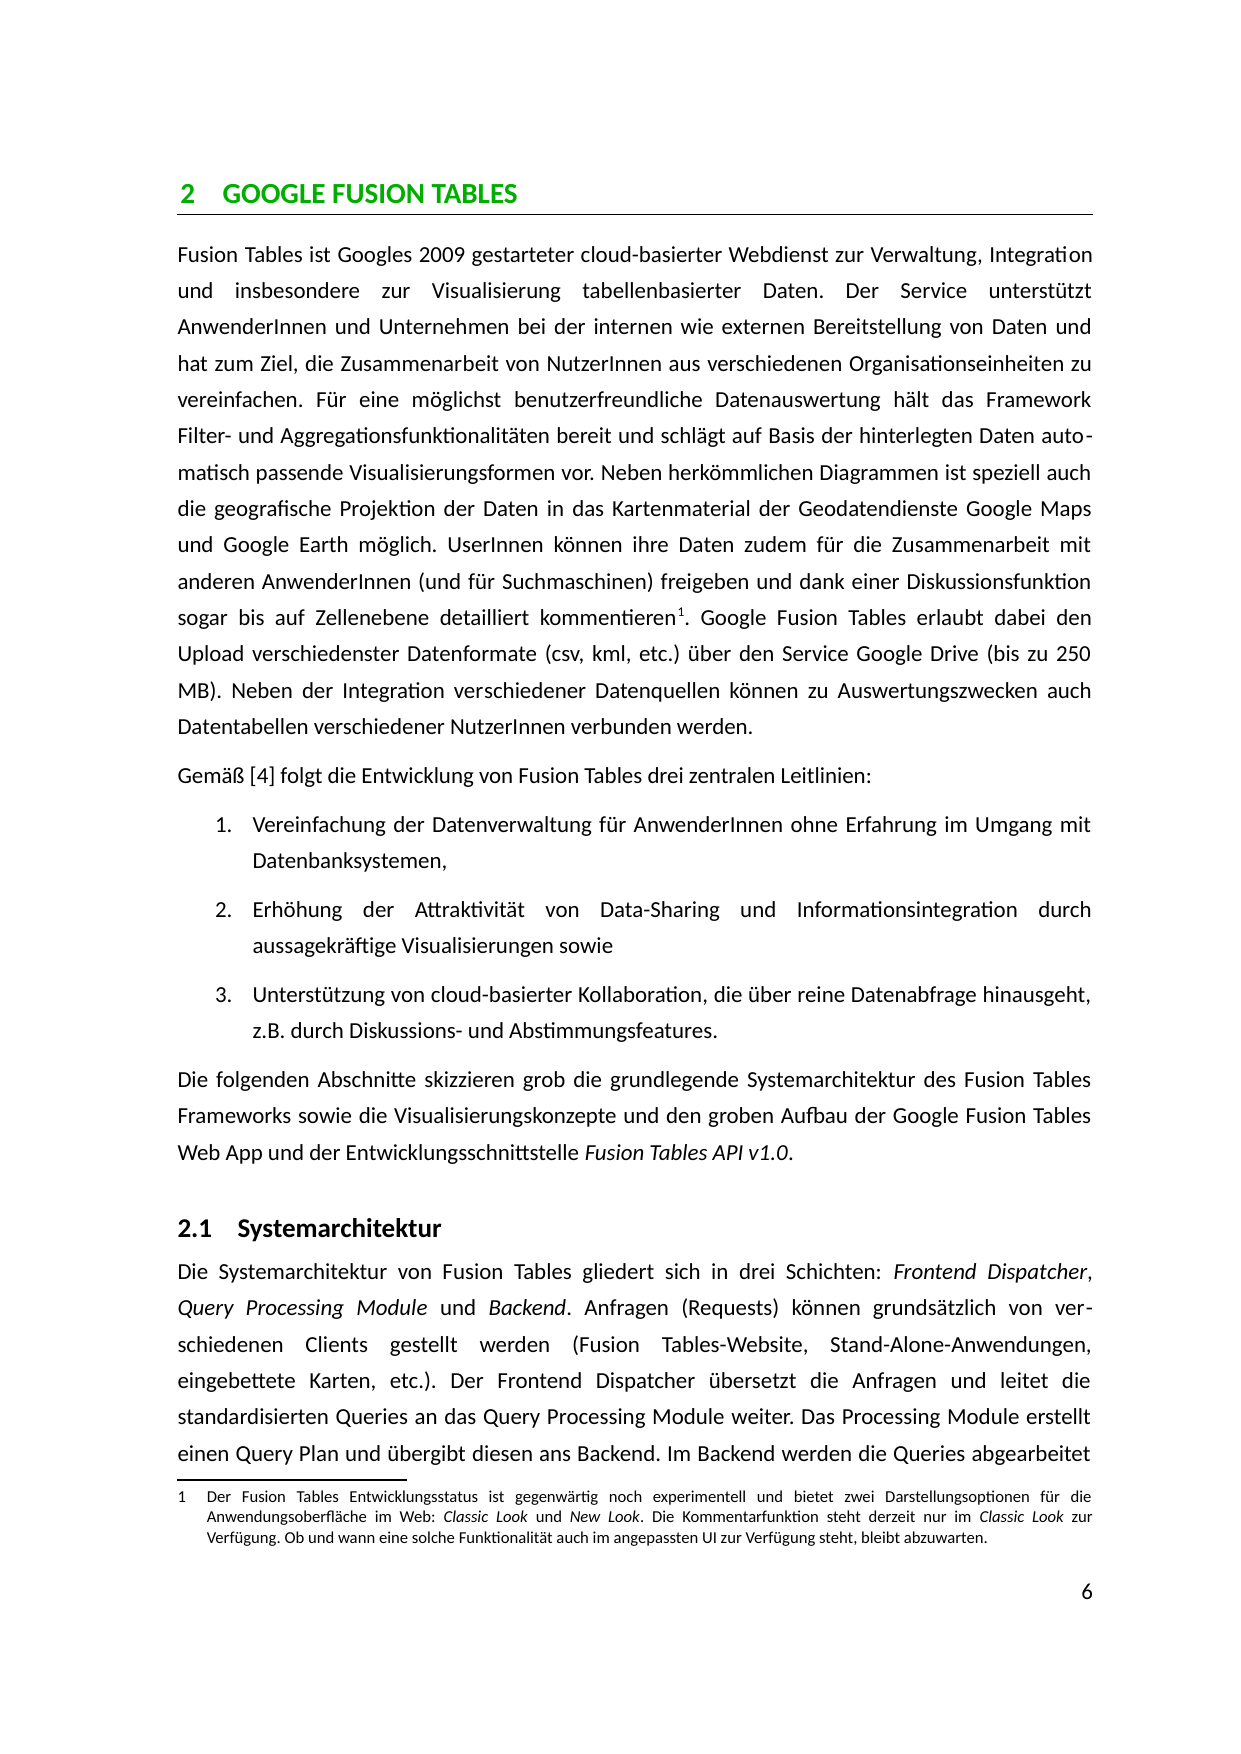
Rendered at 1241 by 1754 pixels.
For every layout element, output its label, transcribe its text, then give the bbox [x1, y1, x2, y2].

subtitle Google Fusion Tables [177, 172, 1093, 214]
text Die Systemarchitektur von Fusion Tables gliedert sich in drei Schichten: Frontend Dispat­cher, Query Processing Module und Backend. Anfragen (Requests) können grundsätzlich von ver­schiedenen Clients gestellt werden (Fusion Tables-Website, Stand-Alone-Anwendungen, eingebettete Karten, etc.). Der Frontend Dispatcher übersetzt die Anfragen und leitet die standardisierten Queries an das Query Processing Module weiter. Das Processing Module erstellt einen Query Plan und übergibt diesen ans Backend. Im Backend werden die Queries abgearbeitet [177, 1257, 1093, 1467]
text Gemäß [4] folgt die Entwicklung von Fusion Tables drei zentralen Leitlinien: [177, 761, 1093, 789]
text Fusion Tables ist Googles 2009 gestarteter cloud-basierter Webdienst zur Verwaltung, Integrati­on und insbesondere zur Visualisierung tabellenbasierter Daten. Der Service unterstützt AnwenderInnen und Unterneh­men bei der internen wie externen Bereitstellung von Daten und hat zum Ziel, die Zusammenar­beit von NutzerInnen aus verschiedenen Organisationseinheiten zu vereinfachen. Für eine möglichst benutzerfreundliche Datenauswertung hält das Framework Filter- und Aggregationsfunktionalitäten bereit und schlägt auf Basis der hinterlegten Daten auto­matisch passende Visualisierungsformen vor. Neben herkömmlichen Diagrammen ist speziell auch die geografische Projek­tion der Daten in das Kartenmaterial der Geodatendienste Google Maps und Google Earth möglich. UserInnen können ihre Daten zudem für die Zusammenarbeit mit anderen AnwenderInnen (und für Suchmaschinen) freigeben und dank einer Diskussionsfunktion sogar bis auf Zellenebene detailliert kommentieren. Google Fusion Tables erlaubt dabei den Upload verschiedenster Datenformate (csv, kml, etc.) über den Service Google Drive (bis zu 250 MB). Neben der Integration ver­schiedener Datenquellen können zu Auswertungszwecken auch Datentabellen verschiedener NutzerInnen verbunden werden. [177, 240, 1093, 740]
list Erhöhung der Attraktivität von Data-Sharing und Informationsintegration durch aussagekräftige Vi­sualisierungen sowie [215, 895, 1093, 959]
text Die folgenden Abschnitte skizzieren grob die grundlegende Systemarchitektur des Fusion Tables­ Frameworks sowie die Visualisierungskonzepte und den groben Aufbau der Google Fusion Tables Web App und der Entwicklungsschnittstelle Fusion Tables API v1.0. [177, 1065, 1093, 1166]
list Unterstützung von cloud-basierter Kollaboration, die über reine Datenabfrage hinausgeht, z.B. durch Diskussions- und Abstimmungsfeatures. [215, 980, 1093, 1044]
list Vereinfachung der Datenverwaltung für AnwenderInnen ohne Erfahrung im Umgang mit Datenbanksys­temen, [215, 810, 1093, 874]
text Der Fusion Tables Entwicklungsstatus ist gegenwärtig noch experimentell und bietet zwei Darstellungsoptionen für die Anwendungsoberfläche im Web: Classic Look und New Look. Die Kommentarfunktion steht derzeit nur im Classic Look zur Verfügung. Ob und wann eine solche Funktionalität auch im angepassten UI zur Verfügung steht, bleibt abzuwarten. [177, 1486, 1093, 1547]
subtitle Systemarchitektur [177, 1212, 1093, 1244]
